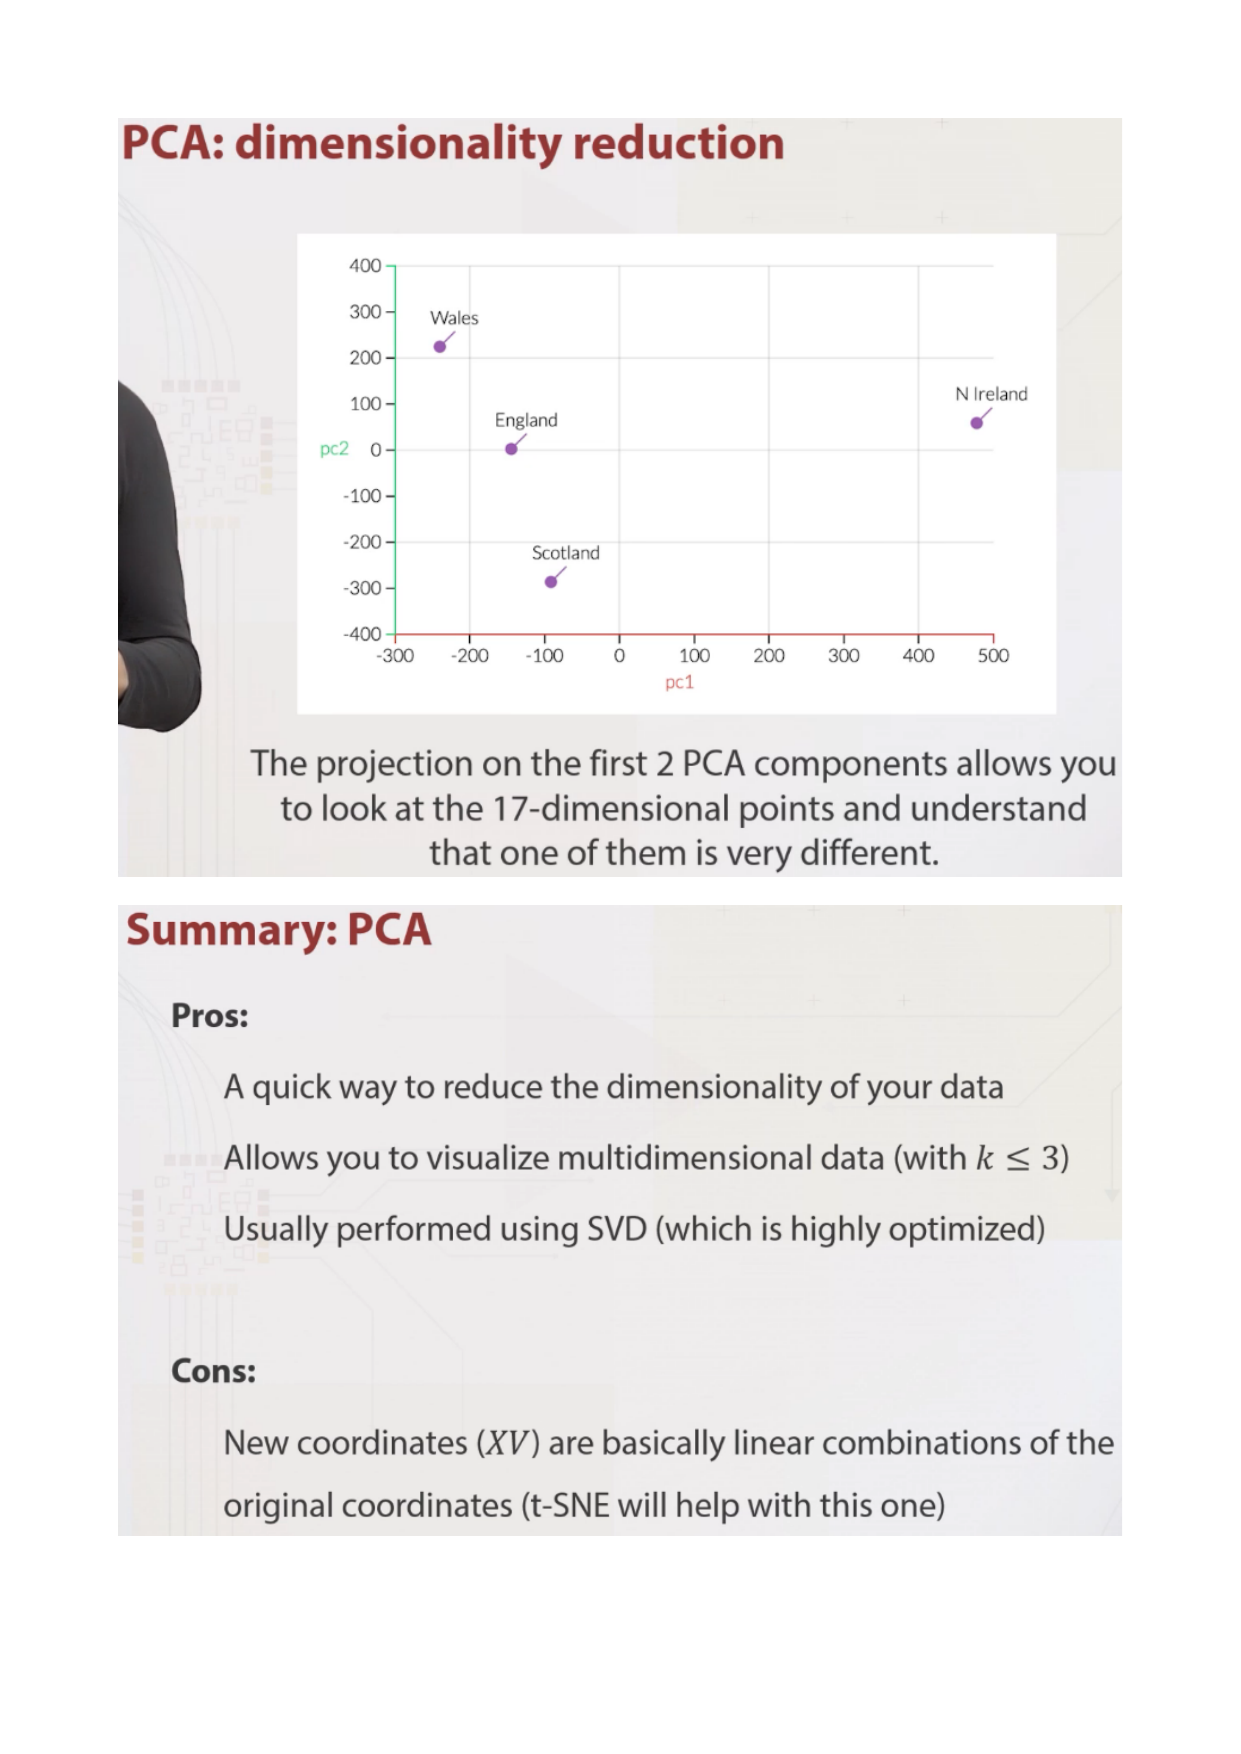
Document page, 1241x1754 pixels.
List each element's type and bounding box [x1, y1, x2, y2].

picture [118, 905, 1123, 1536]
picture [118, 118, 1123, 877]
